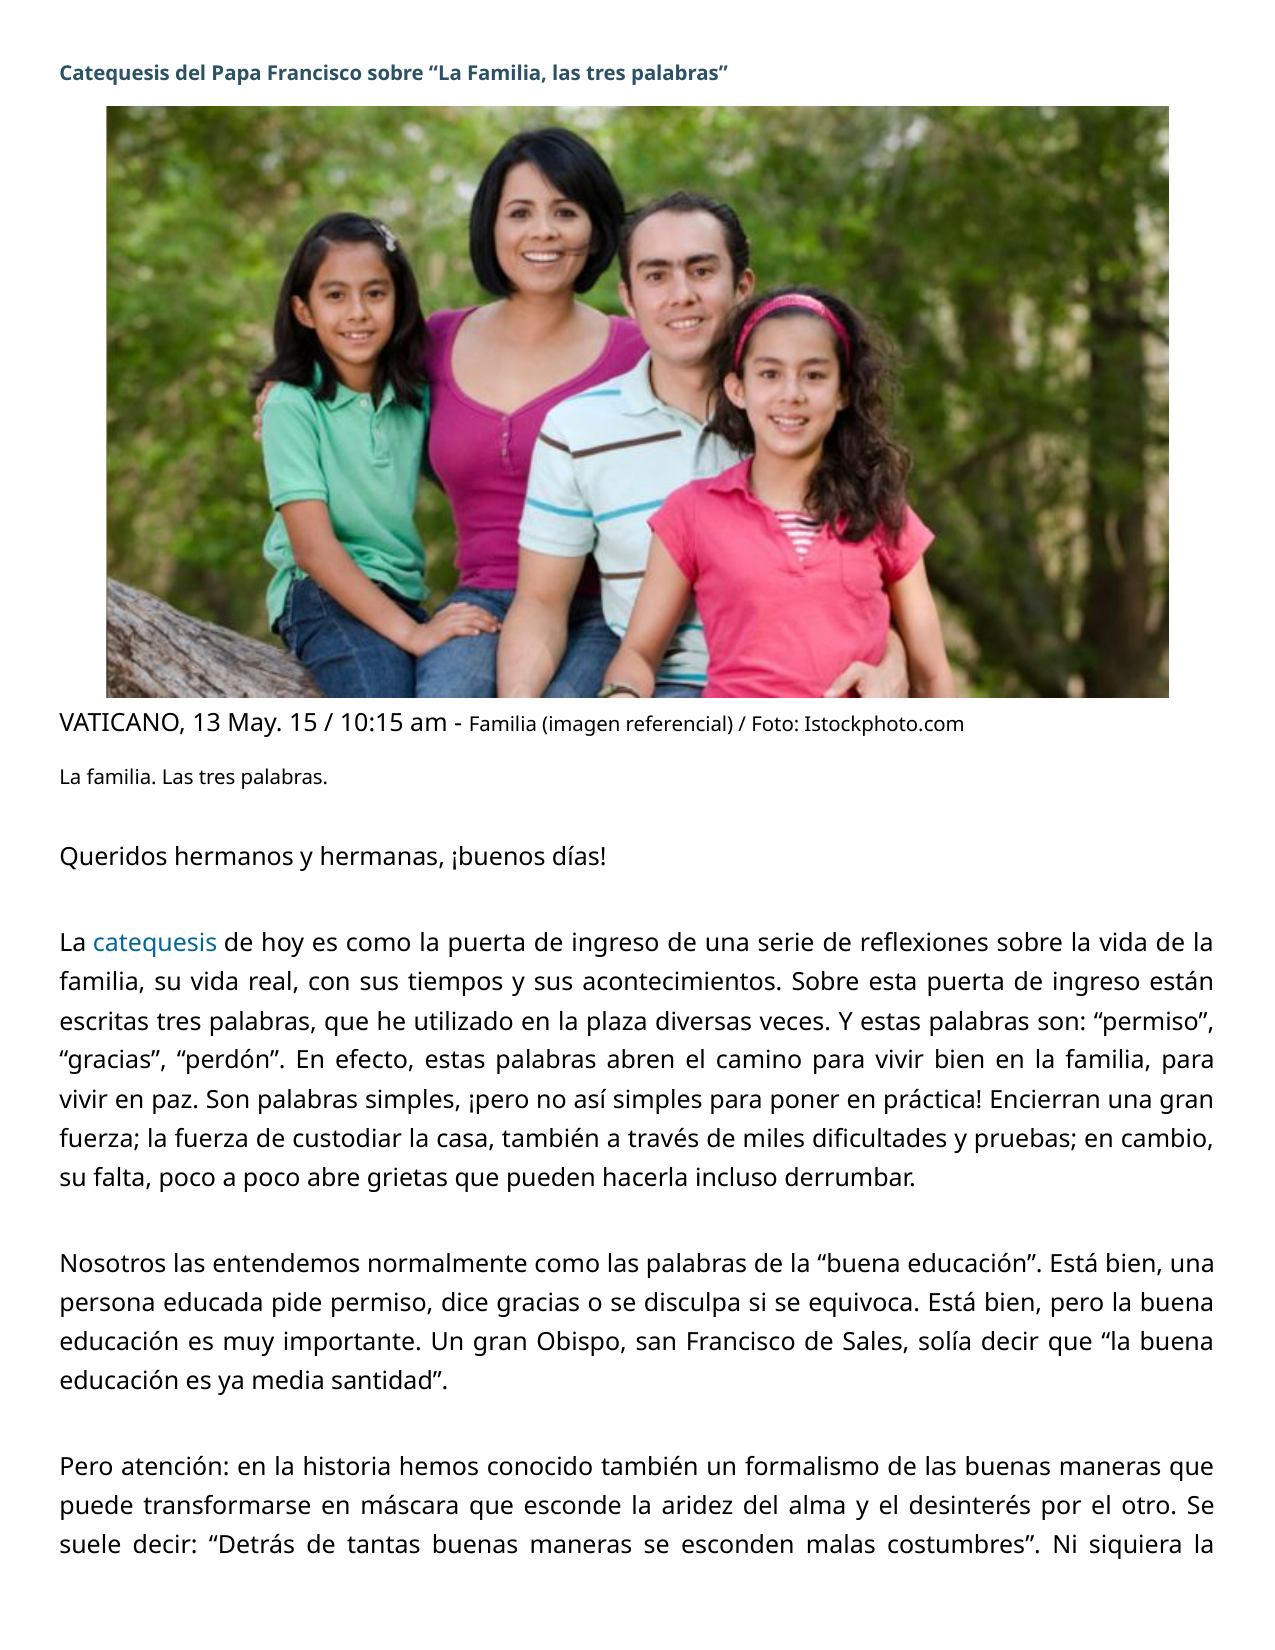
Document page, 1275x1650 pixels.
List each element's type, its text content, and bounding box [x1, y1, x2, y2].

text Pero atención: en la historia hemos conocido también un formalismo de las buenas maneras que puede transformarse en máscara que esconde la aridez del alma y el desinterés por el otro. Se suele decir: “Detrás de tantas buenas maneras se esconden malas costumbres”. Ni siquiera la [59, 1443, 1216, 1561]
text La catequesis de hoy es como la puerta de ingreso de una serie de reflexiones sobre la vida de la familia, su vida real, con sus tiempos y sus acontecimientos. Sobre esta puerta de ingreso están escritas tres palabras, que he utilizado en la plaza diversas veces. Y estas palabras son: “permiso”, “gracias”, “perdón”. En efecto, estas palabras abren el camino para vivir bien en la familia, para vivir en paz. Son palabras simples, ¡pero no así simples para poner en práctica! Encierran una gran fuerza; la fuerza de custodiar la casa, también a través de miles dificultades y pruebas; en cambio, su falta, poco a poco abre grietas que pueden hacerla incluso derrumbar. [59, 920, 1216, 1193]
text La familia. Las tres palabras. [59, 763, 1216, 791]
text Queridos hermanos y hermanas, ¡buenos días! [59, 834, 1216, 873]
subtitle Catequesis del Papa Francisco sobre “La Familia, las tres palabras” [59, 59, 1216, 87]
text VATICANO, 13 May. 15 / 10:15 am - Familia (imagen referencial) / Foto: Istockphoto.com [59, 110, 1216, 738]
picture [106, 106, 1169, 698]
text Nosotros las entendemos normalmente como las palabras de la “buena educación”. Está bien, una persona educada pide permiso, dice gracias o se disculpa si se equivoca. Está bien, pero la buena educación es muy importante. Un gran Obispo, san Francisco de Sales, solía decir que “la buena educación es ya media santidad”. [59, 1240, 1216, 1397]
